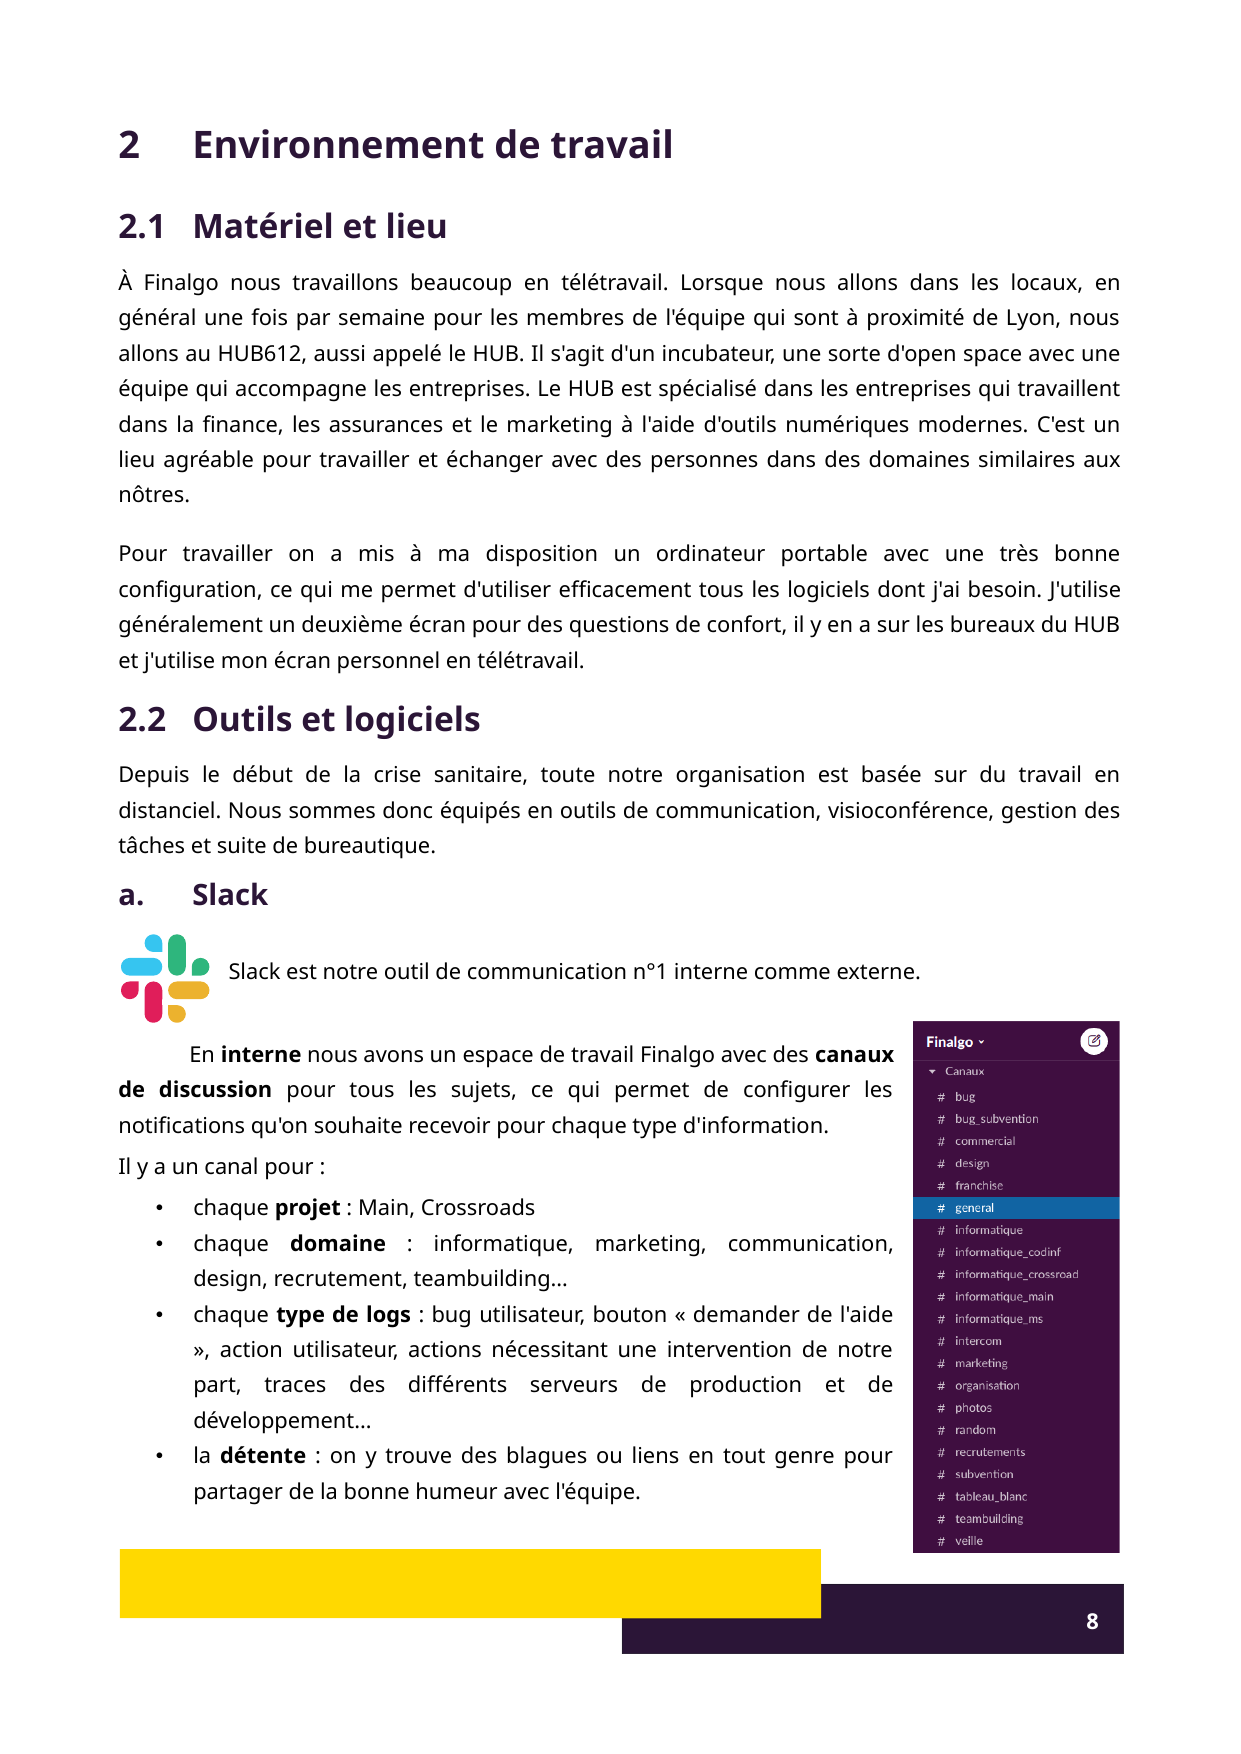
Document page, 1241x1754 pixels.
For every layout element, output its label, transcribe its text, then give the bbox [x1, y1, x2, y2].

subtitle 2.1 Matériel et lieu [118, 203, 1122, 249]
text Depuis le début de la crise sanitaire, toute notre organisation est basée sur du travail en distanciel. Nous sommes donc équipés en outils de communication, visioconférence, gestion des tâches et suite de bureautique. [118, 753, 1122, 860]
list chaque projet : Main, Crossroads [156, 1187, 913, 1222]
picture [119, 1021, 1124, 1654]
list chaque domaine : informatique, marketing, communication, design, recrutement, teambuilding… [156, 1222, 913, 1293]
list la détente : on y trouve des blagues ou liens en tout genre pour partager de la bonne humeur avec l'équipe. [156, 1435, 913, 1506]
subtitle 2 Environnement de travail [118, 118, 1122, 170]
subtitle 2.2 Outils et logiciels [118, 695, 1122, 741]
text Pour travailler on a mis à ma disposition un ordinateur portable avec une très bonne configuration, ce qui me permet d'utiliser efficacement tous les logiciels dont j'ai besoin. J'utilise généralement un deuxième écran pour des questions de confort, il y en a sur les bureaux du HUB et j'utilise mon écran personnel en télétravail. [118, 533, 1122, 674]
list chaque type de logs : bug utilisateur, bouton « demander de l'aide », action utilisateur, actions nécessitant une intervention de notre part, traces des différents serveurs de production et de développement… [156, 1293, 913, 1435]
text Slack est notre outil de communication n°1 interne comme externe. [118, 951, 1122, 986]
text En interne nous avons un espace de travail Finalgo avec des canaux de discussion pour tous les sujets, ce qui permet de configurer les notifications qu'on souhaite recevoir pour chaque type d'information. [118, 1033, 913, 1139]
text Il y a un canal pour : [118, 1145, 913, 1181]
text À Finalgo nous travaillons beaucoup en télétravail. Lorsque nous allons dans les locaux, en général une fois par semaine pour les membres de l'équipe qui sont à proximité de Lyon, nous allons au HUB612, aussi appelé le HUB. Il s'agit d'un incubateur, une sorte d'open space avec une équipe qui accompagne les entreprises. Le HUB est spécialisé dans les entreprises qui travaillent dans la finance, les assurances et le marketing à l'aide d'outils numériques modernes. C'est un lieu agréable pour travailler et échanger avec des personnes dans des domaines similaires aux nôtres. [118, 261, 1122, 509]
subtitle a. Slack [118, 874, 1122, 914]
